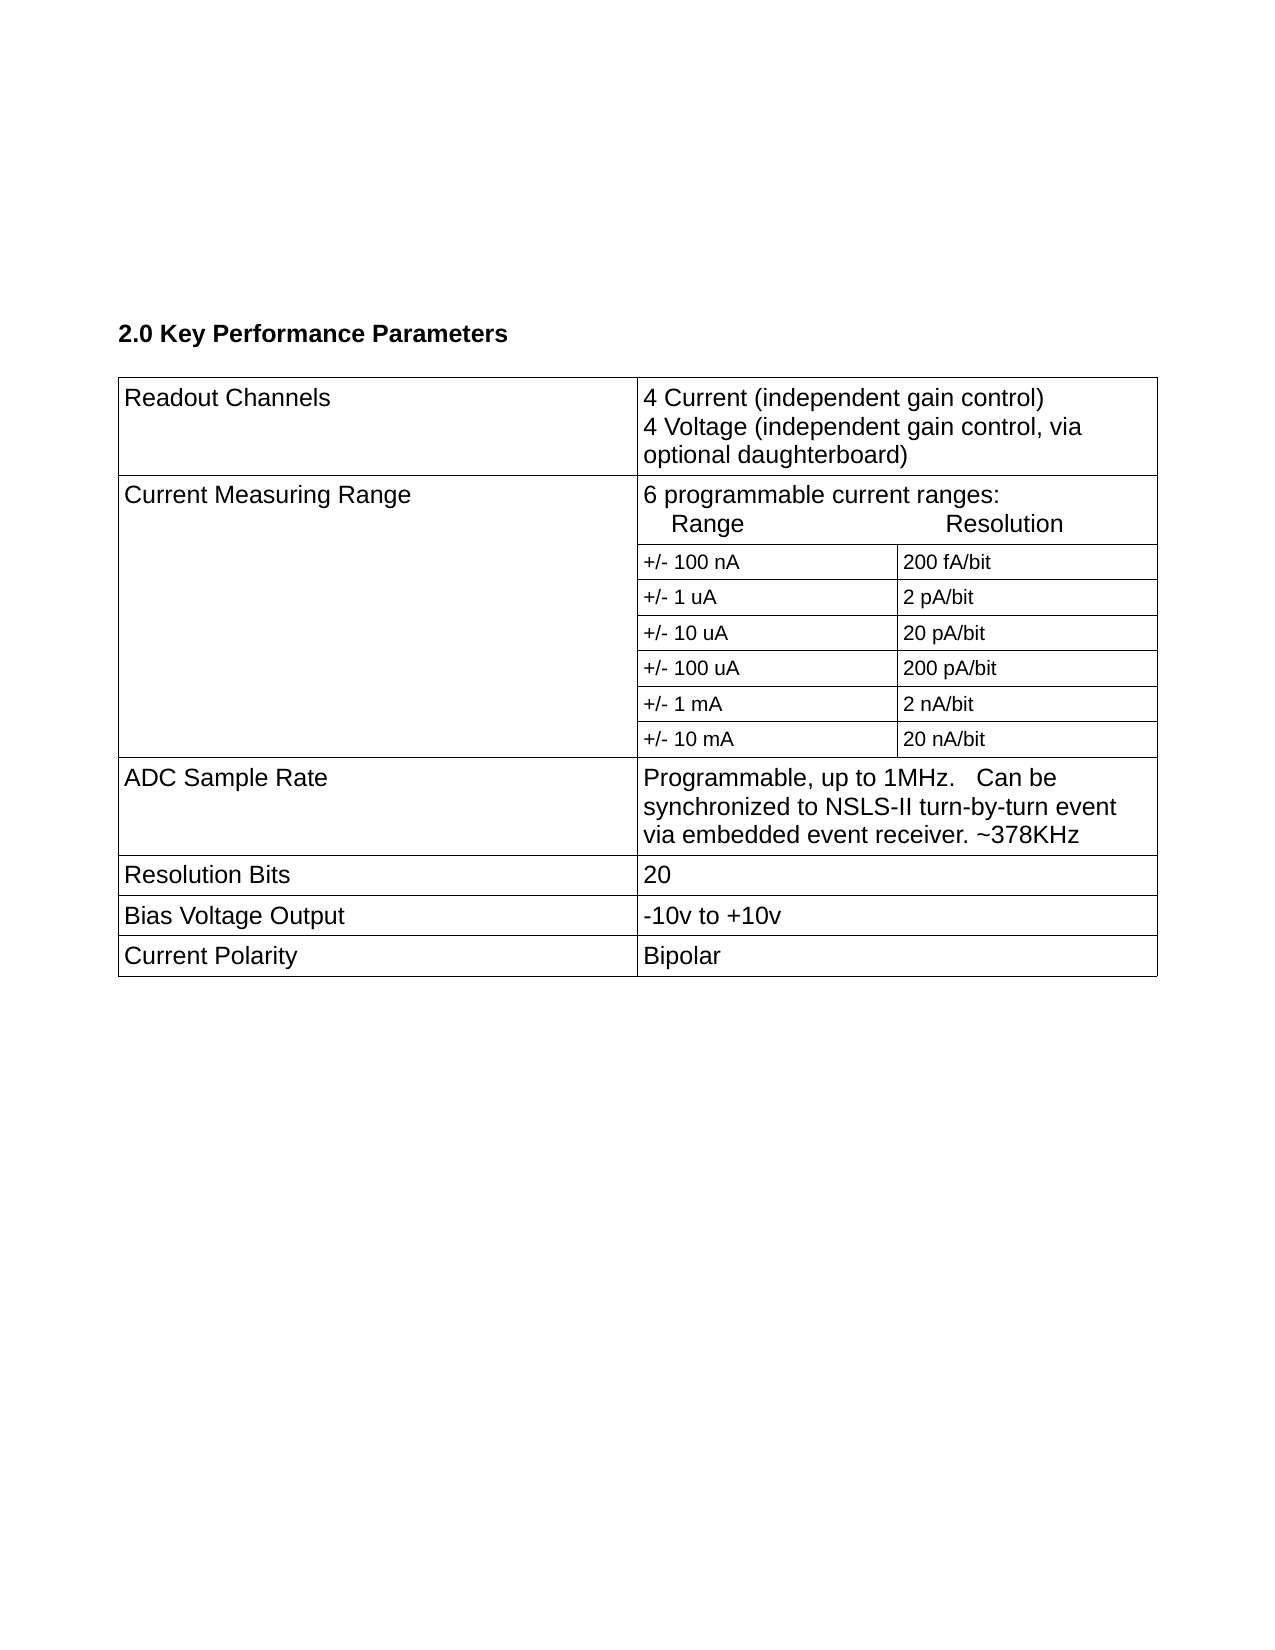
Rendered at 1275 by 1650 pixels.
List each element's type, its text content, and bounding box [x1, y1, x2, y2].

table_cell 2 pA/bit [898, 580, 1157, 615]
table_cell 200 pA/bit [898, 651, 1157, 686]
table_cell 20 nA/bit [898, 722, 1157, 757]
table_cell 200 fA/bit [898, 545, 1157, 579]
table_cell Current Measuring Range [119, 476, 637, 757]
table_cell Current Polarity [119, 936, 637, 976]
table_cell Programmable, up to 1MHz. Can be synchronized to NSLS-II turn-by-turn event via embedded event receiver. ~378KHz [638, 758, 1157, 855]
table_cell +/- 1 uA [638, 580, 897, 615]
table_cell 2 nA/bit [898, 687, 1157, 721]
table_cell 6 programmable current ranges: Range Resolution [638, 476, 1157, 544]
table_cell +/- 10 uA [638, 616, 897, 650]
table_cell 20 [638, 856, 1157, 895]
table_header Readout Channels [119, 378, 637, 475]
table_cell +/- 1 mA [638, 687, 897, 721]
table_cell Resolution Bits [119, 856, 637, 895]
text 2.0 Key Performance Parameters [118, 319, 1157, 348]
table_cell Bipolar [638, 936, 1157, 976]
table_cell +/- 100 nA [638, 545, 897, 579]
table_header 4 Current (independent gain control) 4 Voltage (independent gain control, via optional daughterboard) [638, 378, 1157, 475]
table_cell 20 pA/bit [898, 616, 1157, 650]
table_cell -10v to +10v [638, 896, 1157, 935]
table_cell ADC Sample Rate [119, 758, 637, 855]
table_cell Bias Voltage Output [119, 896, 637, 935]
table_cell +/- 10 mA [638, 722, 897, 757]
table_cell +/- 100 uA [638, 651, 897, 686]
